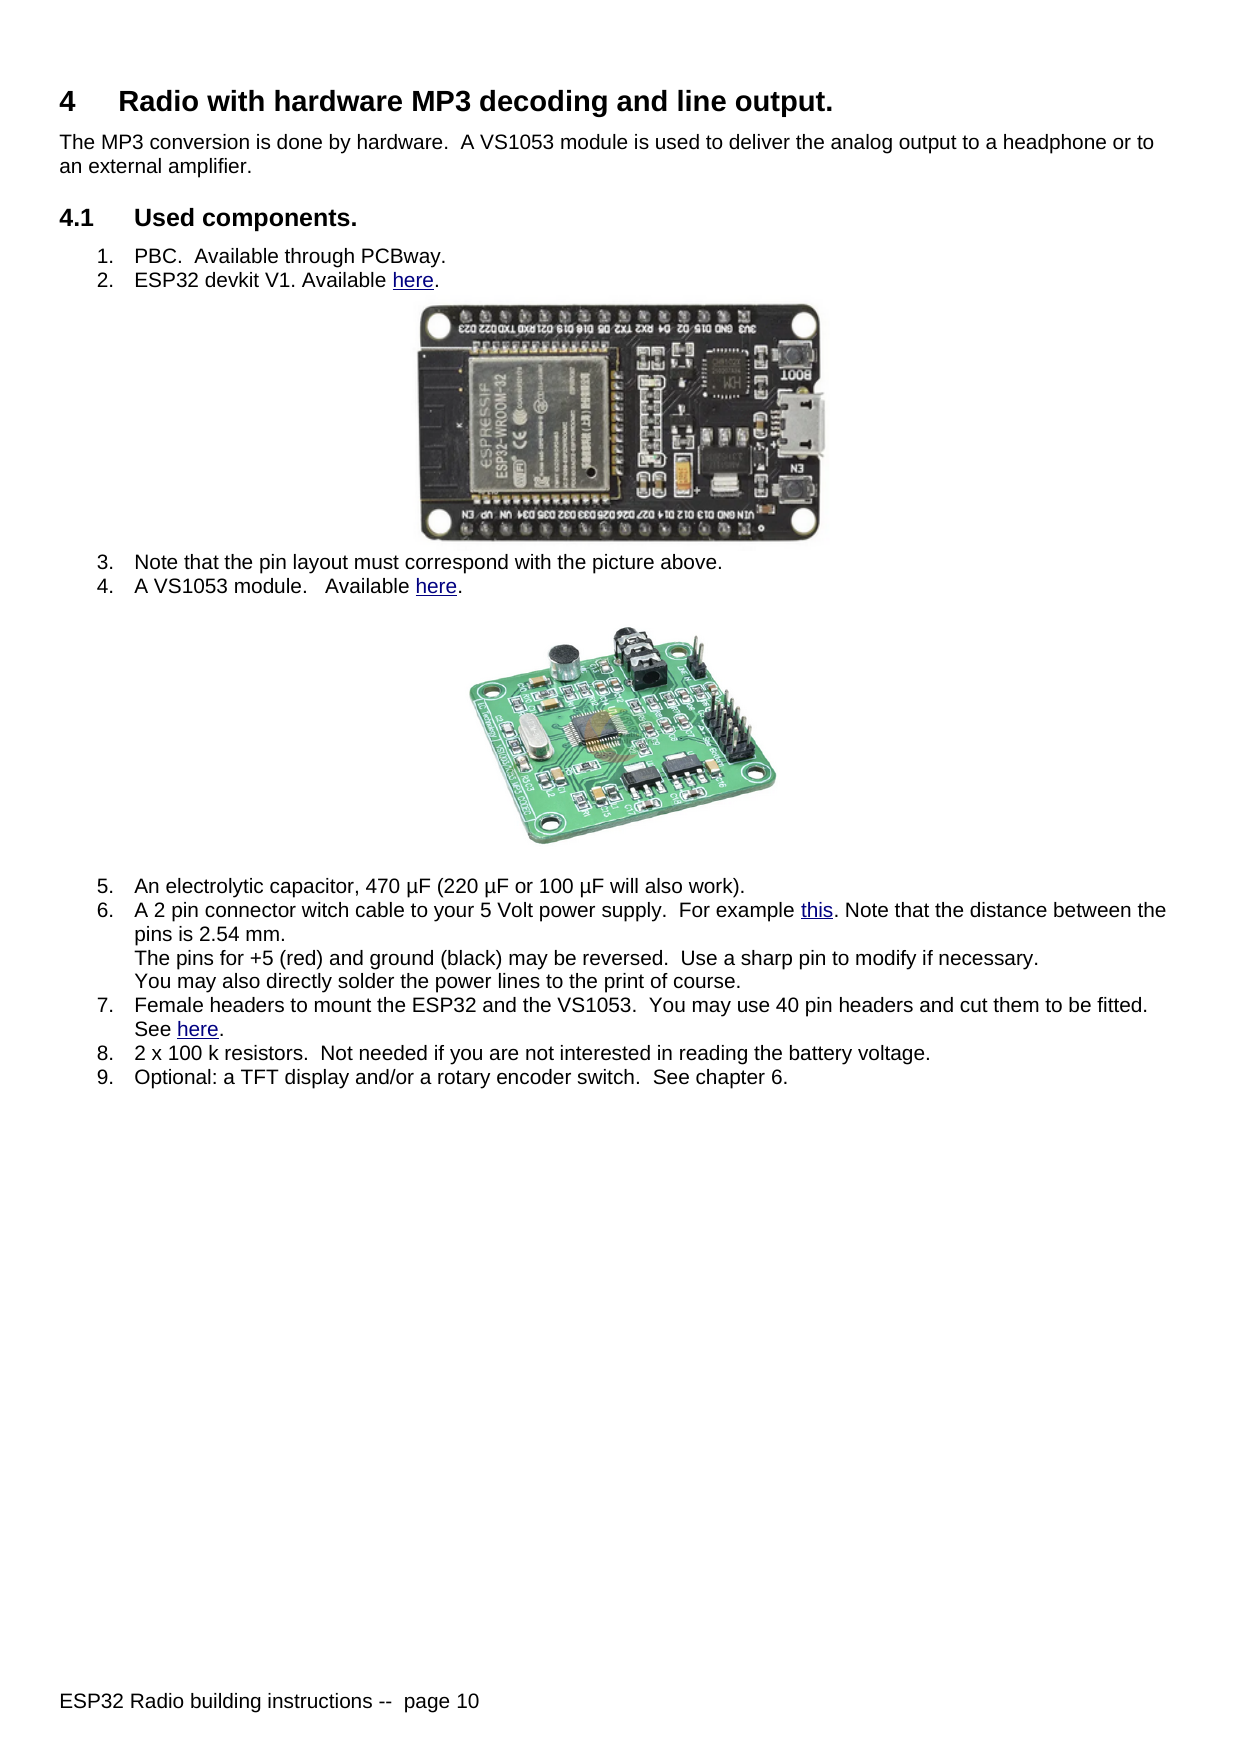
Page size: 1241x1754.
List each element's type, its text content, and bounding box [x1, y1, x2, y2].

list A VS1053 module. Available here. [97, 574, 1181, 622]
list A 2 pin connector witch cable to your 5 Volt power supply. For example this. Note that the distance between the pins is 2.54 mm. The pins for +5 (red) and ground (black) may be reversed. Use a sharp pin to modify if necessary. You may also directly solder the power lines to the print of course. [97, 897, 1181, 993]
text The MP3 conversion is done by hardware. A VS1053 module is used to deliver the analog output to a headphone or to an external amplifier. [59, 130, 1181, 178]
subtitle Radio with hardware MP3 decoding and line output. [59, 84, 1181, 118]
picture [456, 622, 785, 850]
list 2 x 100 k resistors. Not needed if you are not interested in reading the battery voltage. [97, 1041, 1181, 1065]
list Note that the pin layout must correspond with the picture above. [97, 292, 1181, 574]
list Optional: a TFT display and/or a rotary encoder switch. See chapter 6. [97, 1065, 1181, 1089]
list PBC. Available through PCBway. [97, 244, 1181, 268]
list An electrolytic capacitor, 470 µF (220 µF or 100 µF will also work). [97, 873, 1181, 897]
list ESP32 devkit V1. Available here. [97, 268, 1181, 292]
subtitle Used components. [59, 203, 1181, 232]
picture [410, 292, 831, 551]
list Female headers to mount the ESP32 and the VS1053. You may use 40 pin headers and cut them to be fitted. See here. [97, 993, 1181, 1041]
